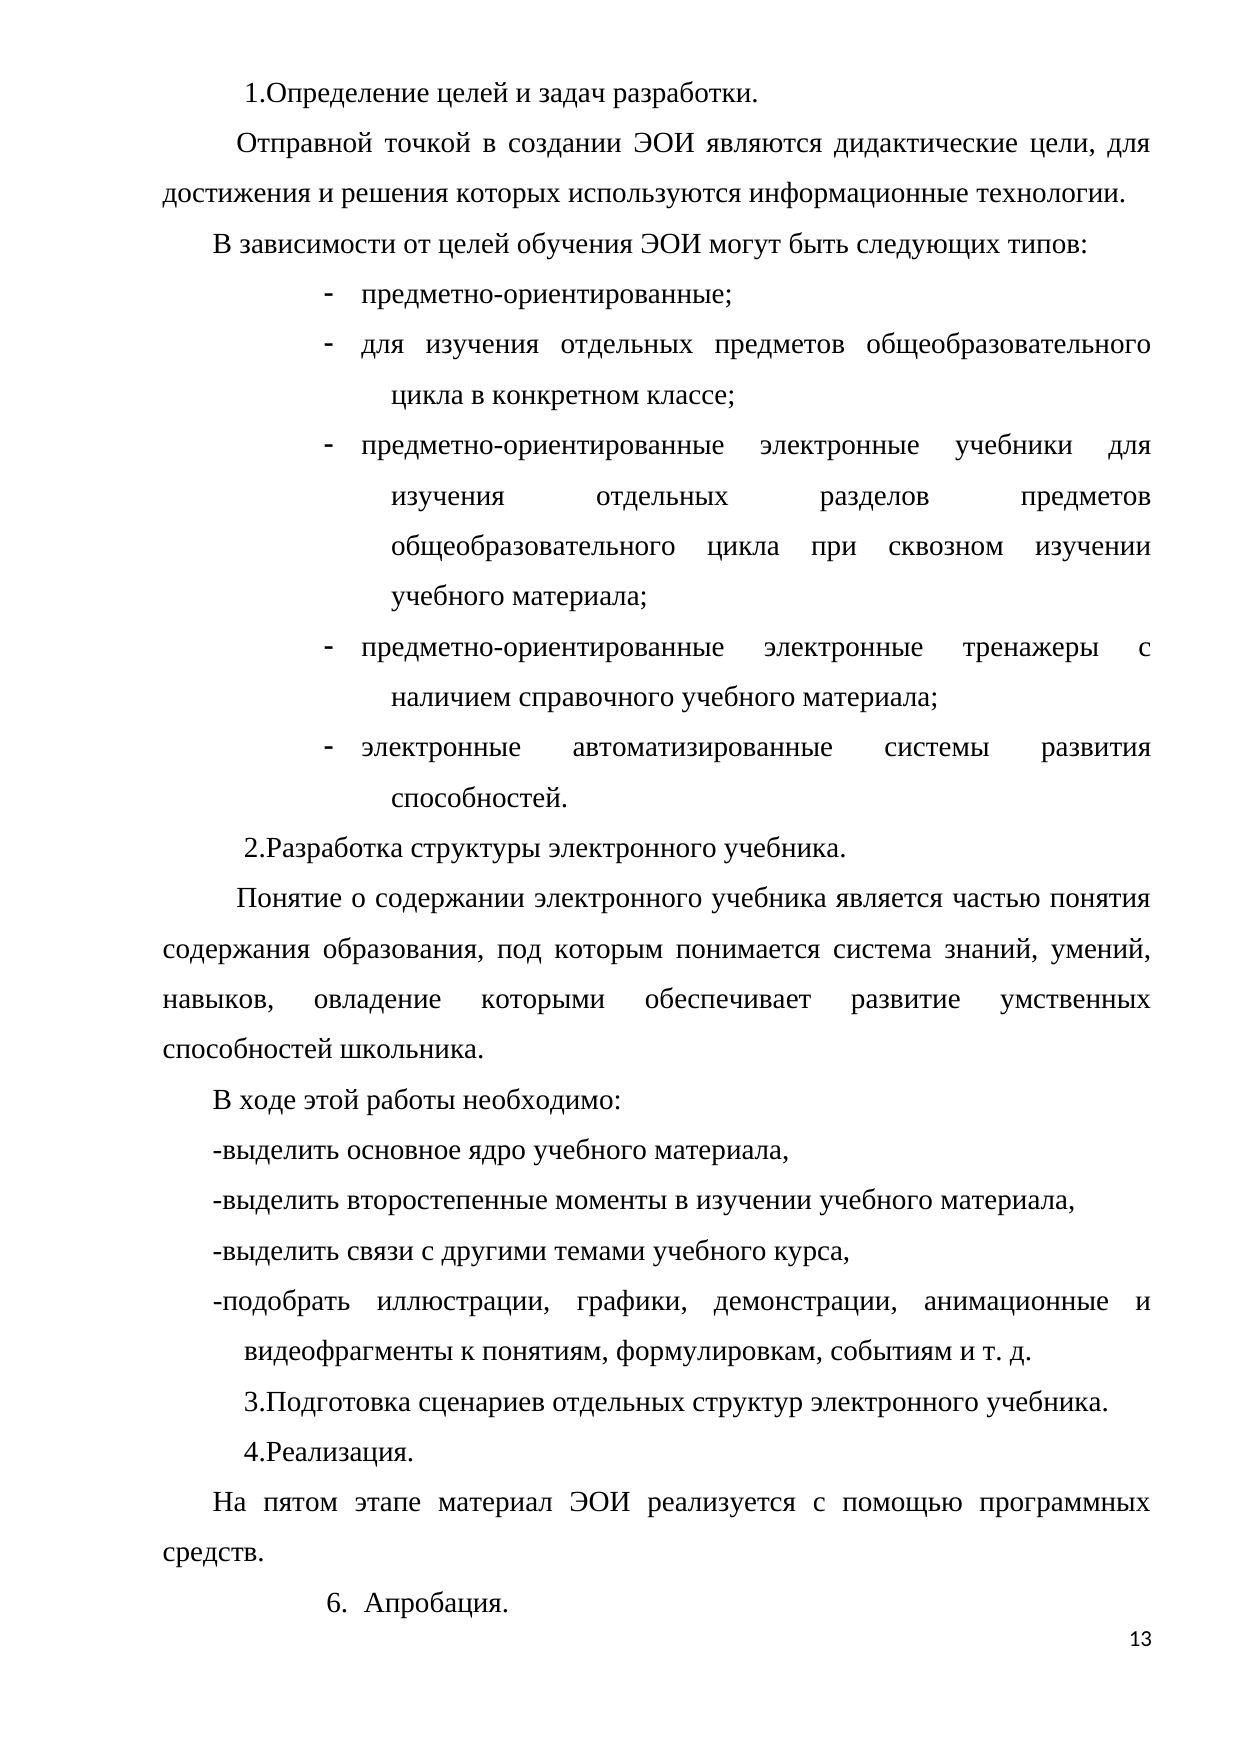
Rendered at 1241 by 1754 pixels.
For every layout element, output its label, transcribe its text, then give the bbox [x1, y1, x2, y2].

list выделить второстепенные моменты в изучении учебного материала, [212, 1182, 1152, 1216]
list выделить связи с другими темами учебного курса, [212, 1233, 1152, 1266]
list предметно-ориентированные электронные учебники для изучения отдельных разделов предметов общеобразовательного цикла при сквозном изучении учебного материала; [324, 427, 1152, 612]
text В зависимости от целей обучения ЭОИ могут быть следующих типов: [162, 226, 1152, 259]
list Реализация. [244, 1434, 1152, 1467]
list для изучения отдельных предметов общеобразовательного цикла в конкретном классе; [324, 327, 1152, 411]
list выделить основное ядро учебного материала, [212, 1132, 1152, 1166]
text Отправной точкой в создании ЭОИ являются дидактические цели, для достижения и решения которых используются информационные технологии. [162, 125, 1152, 209]
text Понятие о содержании электронного учебника является частью понятия содержания образования, под которым понимается система знаний, умений, навыков, овладение которыми обеспечивает развитие умственных способностей школьника. [162, 881, 1152, 1065]
list подобрать иллюстрации, графики, демонстрации, анимационные и видеофрагменты к понятиям, формулировкам, событиям и т. д. [213, 1283, 1152, 1367]
list Подготовка сценариев отдельных структур электронного учебника. [244, 1384, 1152, 1417]
list Определение целей и задач разработки. [162, 75, 1152, 108]
list Разработка структуры электронного учебника. [162, 830, 1152, 864]
text На пятом этапе материал ЭОИ реализуется с помощью программных средств. [162, 1484, 1152, 1568]
list предметно-ориентированные; [324, 276, 1152, 310]
list предметно-ориентированные электронные тренажеры с наличием справочного учебного материала; [324, 629, 1152, 713]
list электронные автоматизированные системы развития способностей. [324, 729, 1152, 813]
text В ходе этой работы необходимо: [212, 1082, 1152, 1115]
list Апробация. [326, 1585, 1152, 1618]
